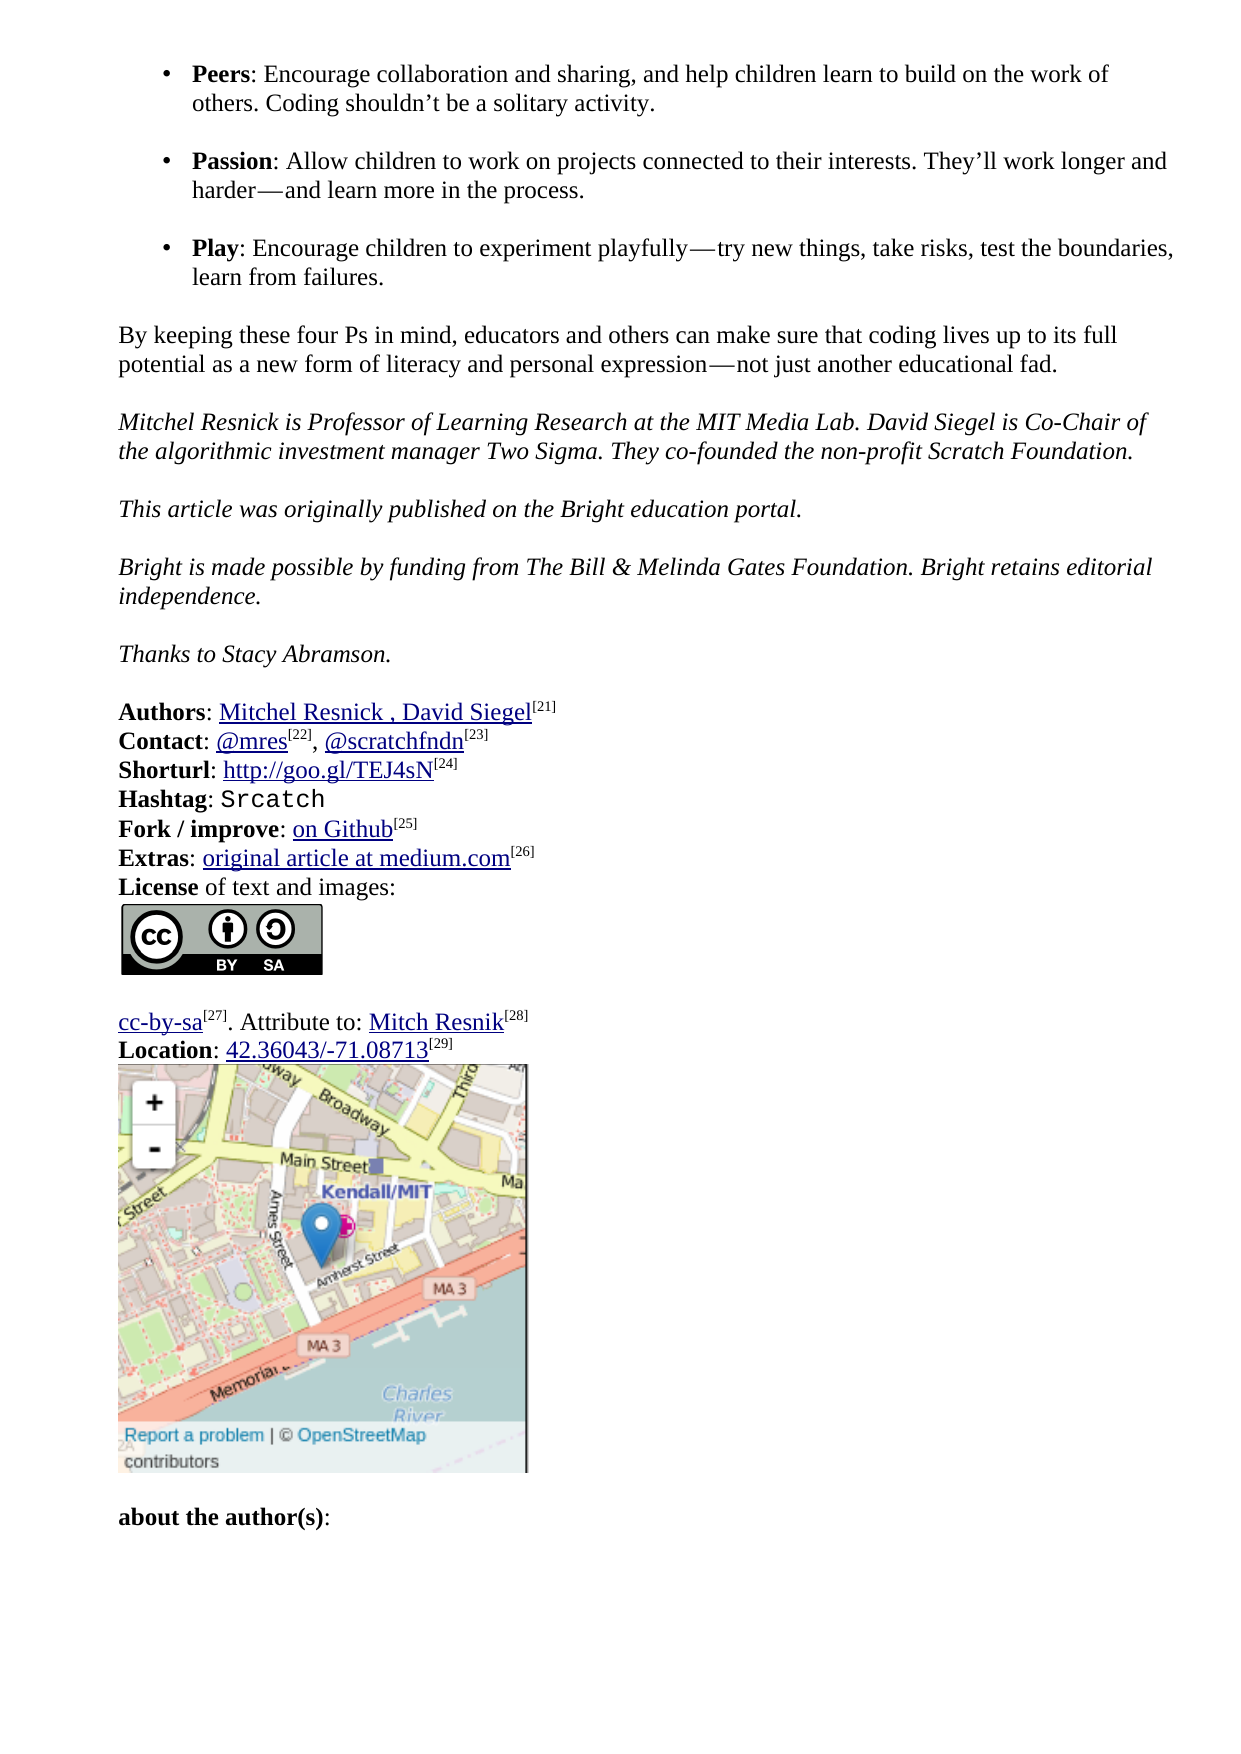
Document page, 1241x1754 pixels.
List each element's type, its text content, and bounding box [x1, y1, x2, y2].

text This article was originally published on the Bright education portal. [118, 494, 1181, 523]
text By keeping these four Ps in mind, educators and others can make sure that coding lives up to its full potential as a new form of literacy and personal expression — not just another educational fad. [118, 320, 1181, 377]
picture [118, 1064, 529, 1473]
text Thanks to Stacy Abramson. [118, 639, 1181, 668]
list Peers: Encourage collaboration and sharing, and help children learn to build on the work of others. Coding shouldn’t be a solitary activity. [162, 59, 1181, 117]
text Authors: Mitchel Resnick , David Siegel Contact: @mres, @scratchfndn Shorturl: http://goo.gl/TEJ4sN Hashtag: Srcatch Fork / improve: on Github Extras: original article at medium.com License of text and images: [118, 697, 1181, 901]
list Passion: Allow children to work on projects connected to their interests. They’ll work longer and harder — and learn more in the process. [162, 146, 1181, 203]
text Mitchel Resnick is Professor of Learning Research at the MIT Media Lab. David Siegel is Co-Chair of the algorithmic investment manager Two Sigma. They co-founded the non-profit Scratch Foundation. [118, 407, 1181, 464]
list Play: Encourage children to experiment playfully — try new things, take risks, test the boundaries, learn from failures. [162, 233, 1181, 291]
picture [121, 904, 323, 975]
text Bright is made possible by funding from The Bill & Melinda Gates Foundation. Bright retains editorial independence. [118, 552, 1181, 610]
text cc-by-sa. Attribute to: Mitch Resnik Location: 42.36043/-71.08713 about the author(s): Mitchel Resnick is Professor of Learning Research at MIT Media Lab, director of Lifelong Kindergarten research group, and head of the Scratch Team (scratch.mit.edu). David Siegel is Co-Chair of the algorithmic investment manager Two Sigma. They co-founded the non-profit Scratch Foundation. Donate to the authors: use the Scratch Foundation donation form [118, 978, 1181, 1530]
